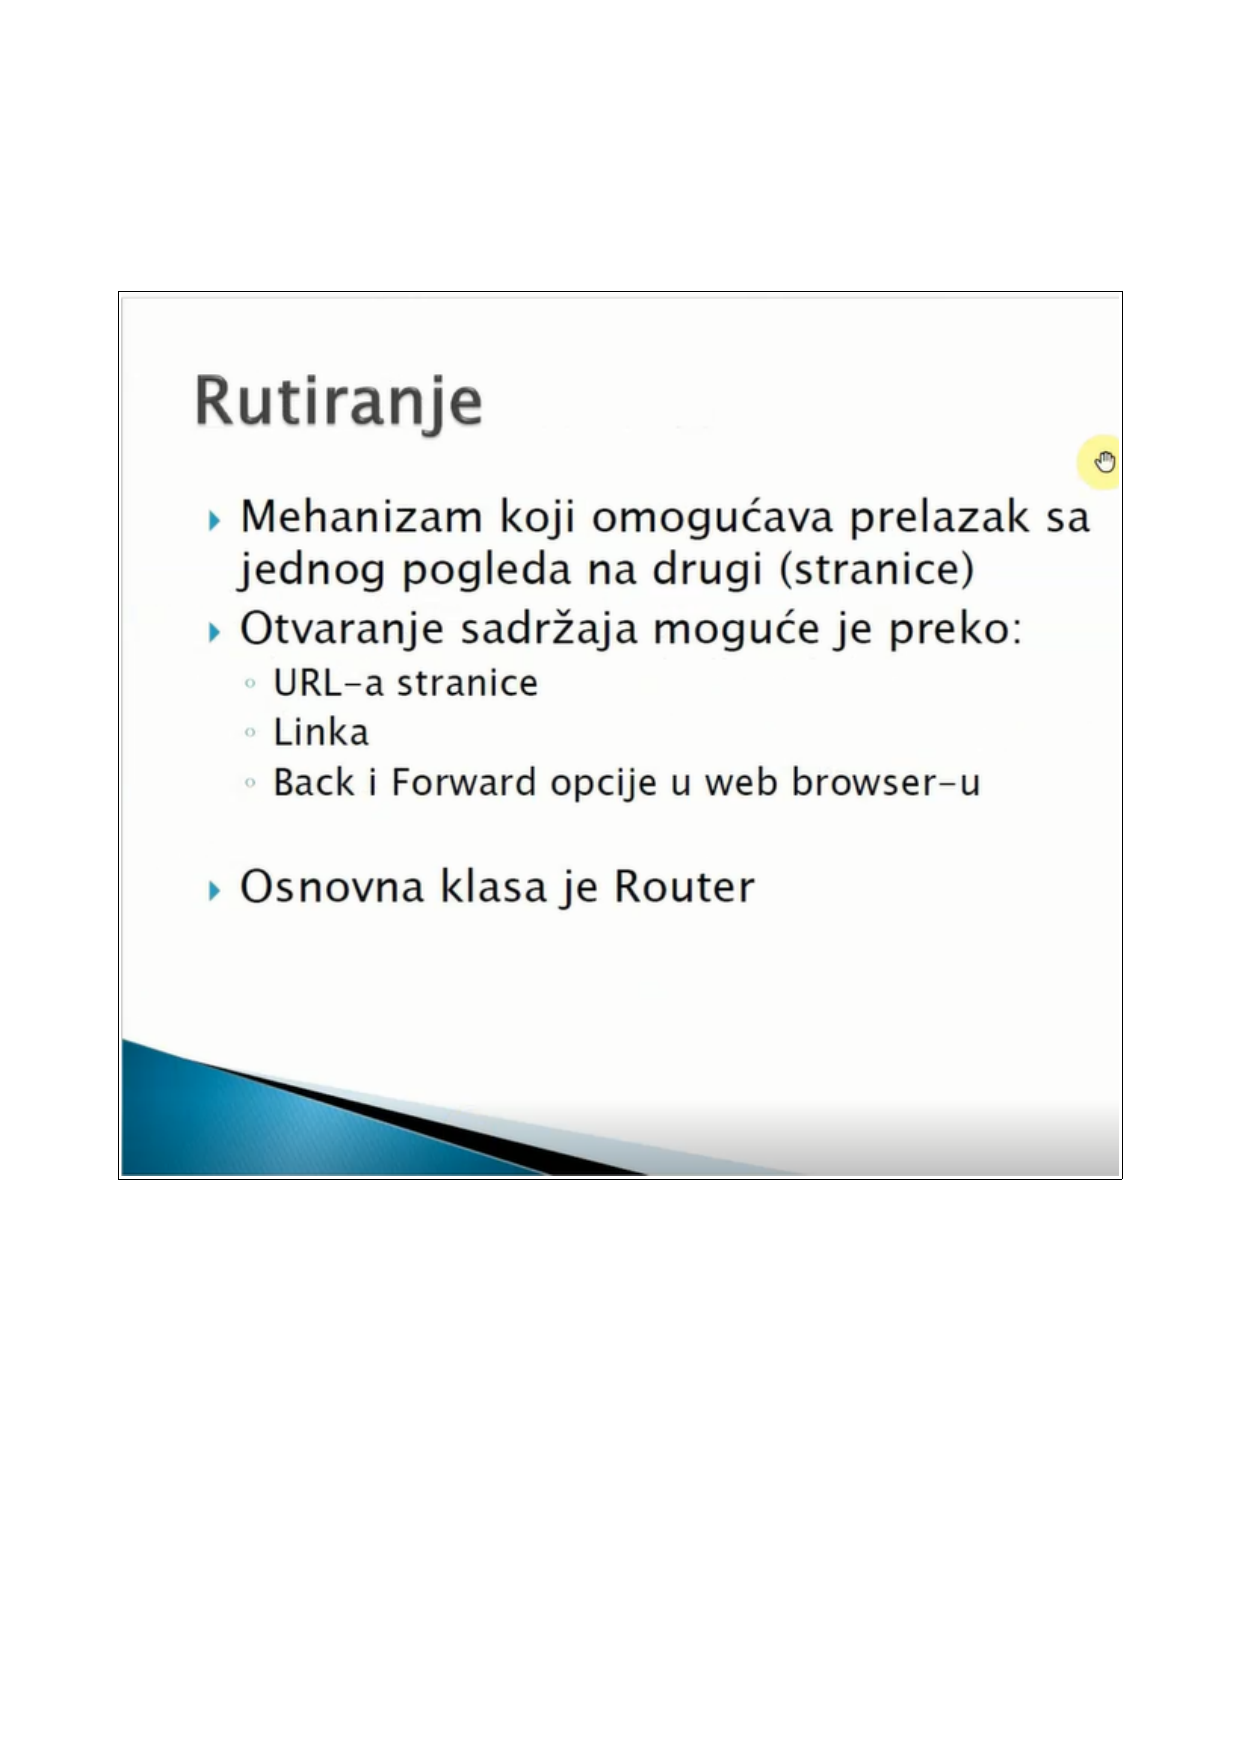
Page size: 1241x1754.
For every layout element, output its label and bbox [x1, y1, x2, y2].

picture [121, 293, 1119, 1176]
